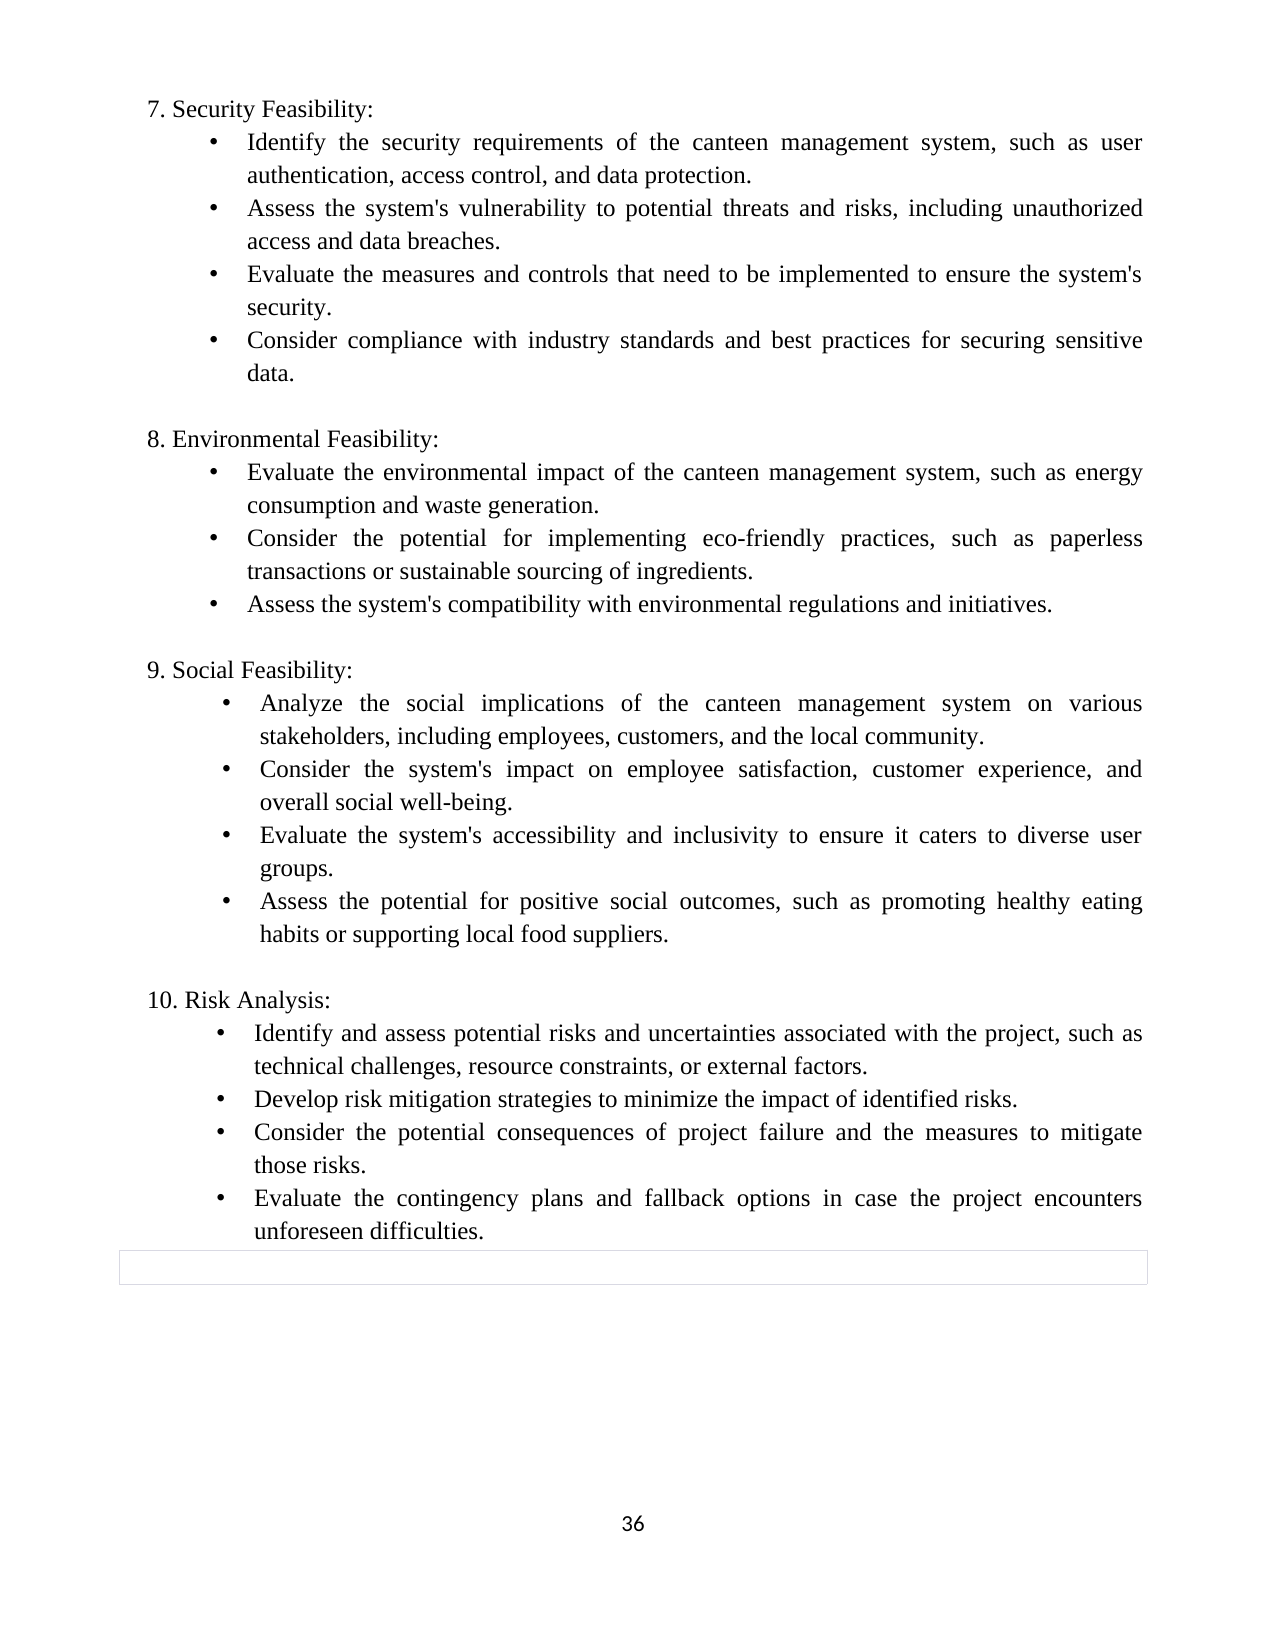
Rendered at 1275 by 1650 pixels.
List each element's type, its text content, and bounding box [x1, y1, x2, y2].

list Analyze the social implications of the canteen management system on various stakeholders, including employees, customers, and the local community. [222, 688, 1144, 750]
list Consider the potential for implementing eco-friendly practices, such as paperless transactions or sustainable sourcing of ingredients. [209, 523, 1144, 585]
text 10. Risk Analysis: [122, 985, 1144, 1014]
list Consider the potential consequences of project failure and the measures to mitigate those risks. [216, 1117, 1144, 1179]
text 7. Security Feasibility: [122, 94, 1144, 122]
list Assess the system's vulnerability to potential threats and risks, including unauthorized access and data breaches. [209, 193, 1144, 254]
text 9. Social Feasibility: [122, 655, 1144, 684]
list Evaluate the environmental impact of the canteen management system, such as energy consumption and waste generation. [209, 457, 1144, 519]
text 8. Environmental Feasibility: [122, 424, 1144, 453]
list Evaluate the measures and controls that need to be implemented to ensure the system's security. [209, 259, 1144, 321]
list Develop risk mitigation strategies to minimize the impact of identified risks. [216, 1084, 1144, 1113]
list Assess the system's compatibility with environmental regulations and initiatives. [209, 589, 1144, 618]
list Consider the system's impact on employee satisfaction, customer experience, and overall social well-being. [222, 754, 1144, 816]
list Evaluate the system's accessibility and inclusivity to ensure it caters to diverse user groups. [222, 820, 1144, 882]
list Assess the potential for positive social outcomes, such as promoting healthy eating habits or supporting local food suppliers. [222, 886, 1144, 948]
list Identify and assess potential risks and uncertainties associated with the project, such as technical challenges, resource constraints, or external factors. [216, 1018, 1144, 1080]
list Consider compliance with industry standards and best practices for securing sensitive data. [209, 325, 1144, 387]
list Evaluate the contingency plans and fallback options in case the project encounters unforeseen difficulties. [216, 1183, 1144, 1245]
list Identify the security requirements of the canteen management system, such as user authentication, access control, and data protection. [209, 127, 1144, 188]
